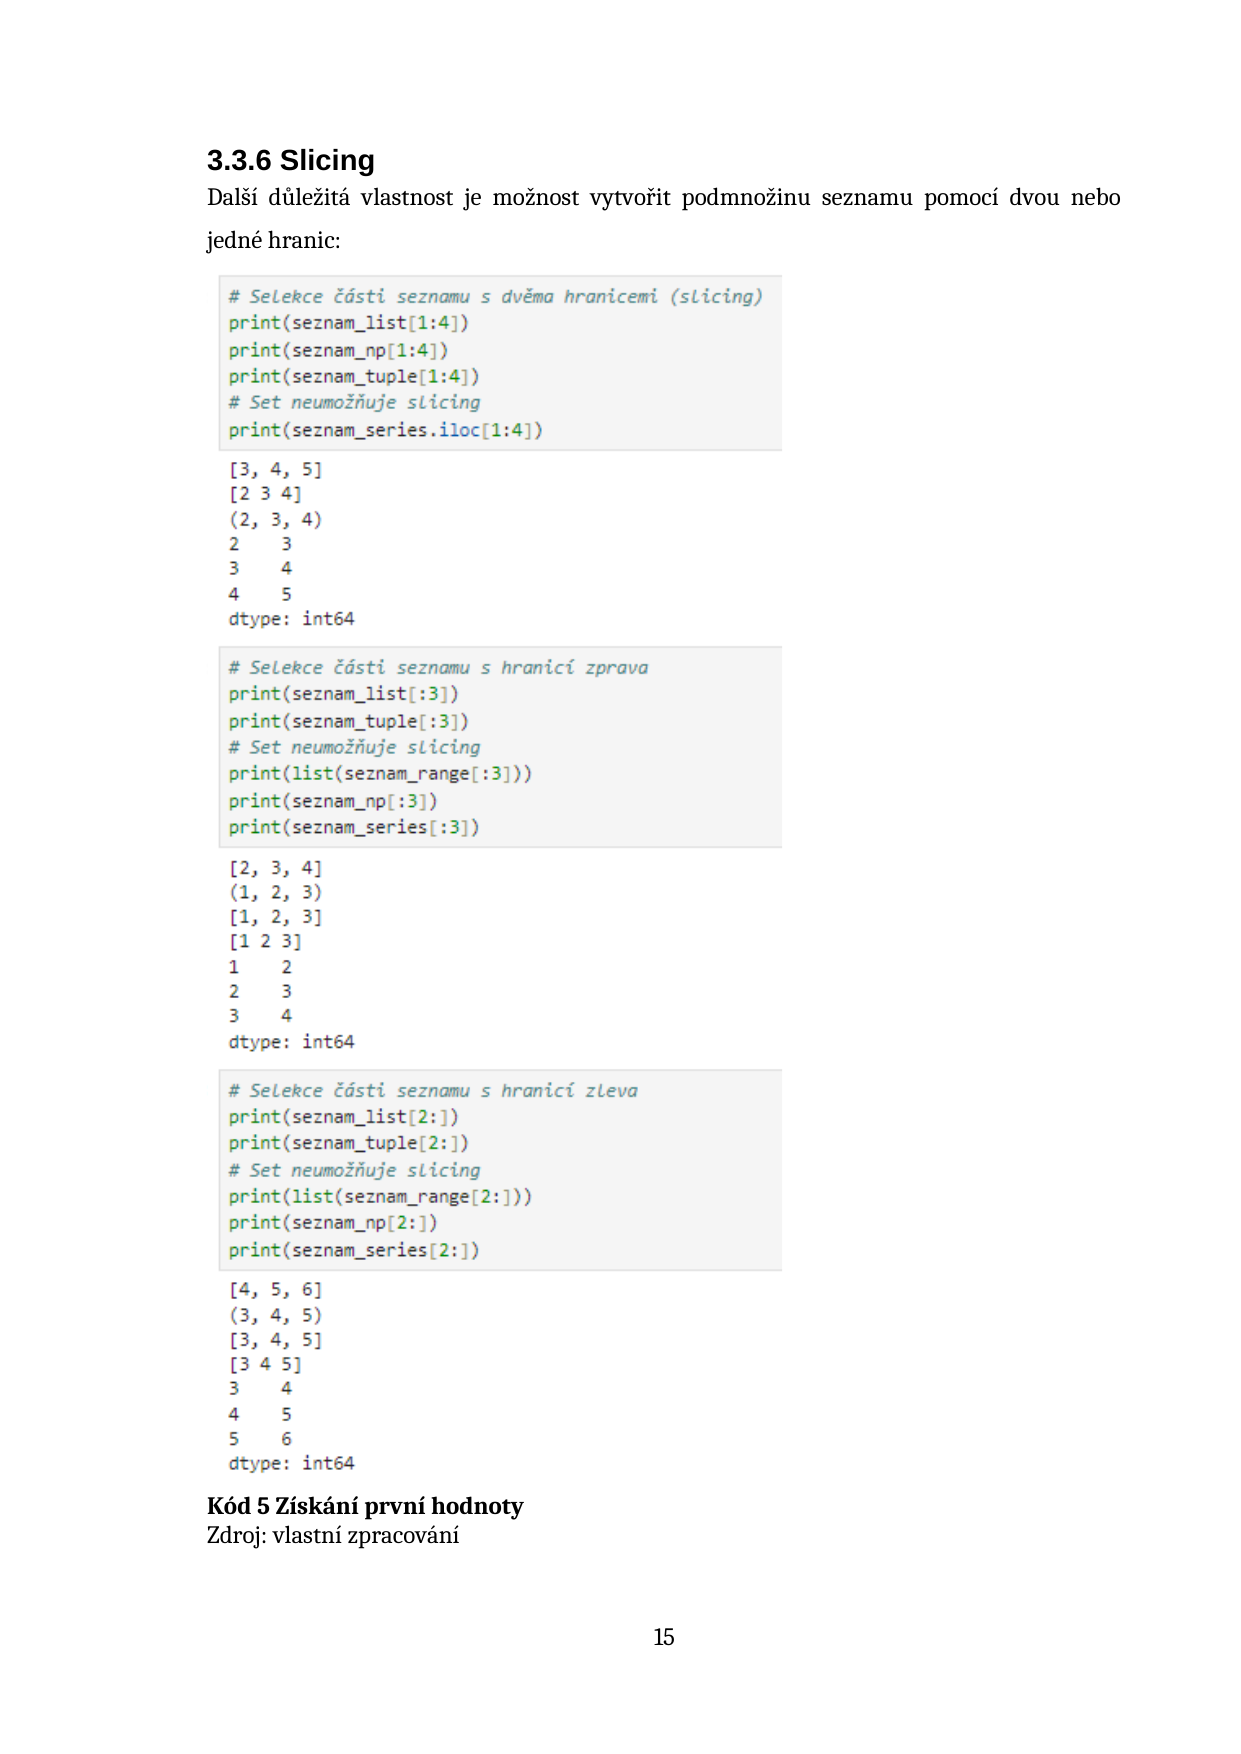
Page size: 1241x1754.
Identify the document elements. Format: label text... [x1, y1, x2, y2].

picture [206, 269, 783, 1478]
subtitle 3.3.6 Slicing [207, 143, 1122, 177]
title Kód 5 Získání první hodnoty [207, 1492, 1122, 1521]
text Zdroj: vlastní zpracování [207, 1521, 1122, 1549]
text Další důležitá vlastnost je možnost vytvořit podmnožinu seznamu pomocí dvou nebo jedné hranic: [207, 183, 1122, 255]
